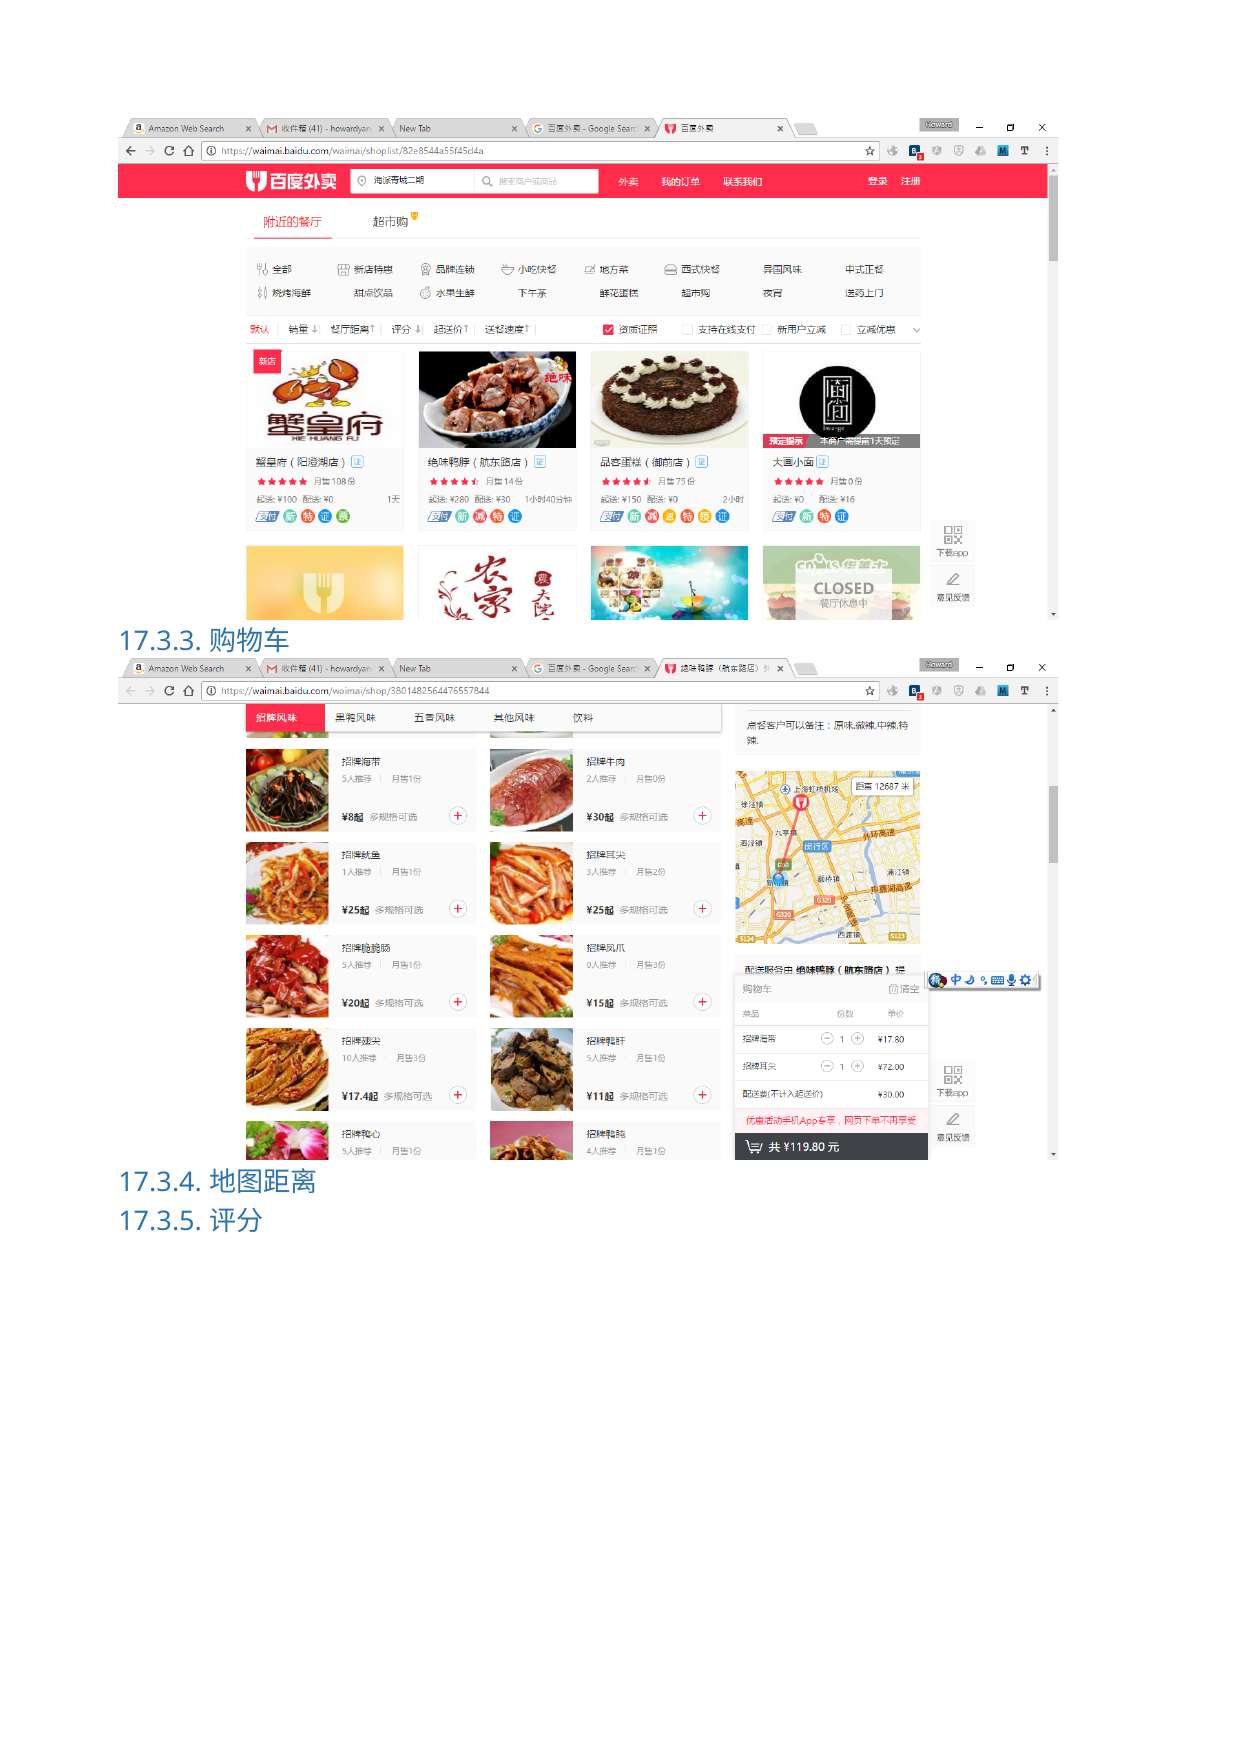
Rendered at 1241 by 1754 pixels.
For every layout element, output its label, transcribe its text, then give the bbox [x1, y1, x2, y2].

text 17.3.3. 购物车 [118, 619, 1122, 658]
picture [118, 118, 1059, 620]
text 17.3.4. 地图距离 [118, 1159, 1122, 1199]
text 17.3.5. 评分 [118, 1199, 1122, 1238]
picture [118, 658, 1059, 1160]
